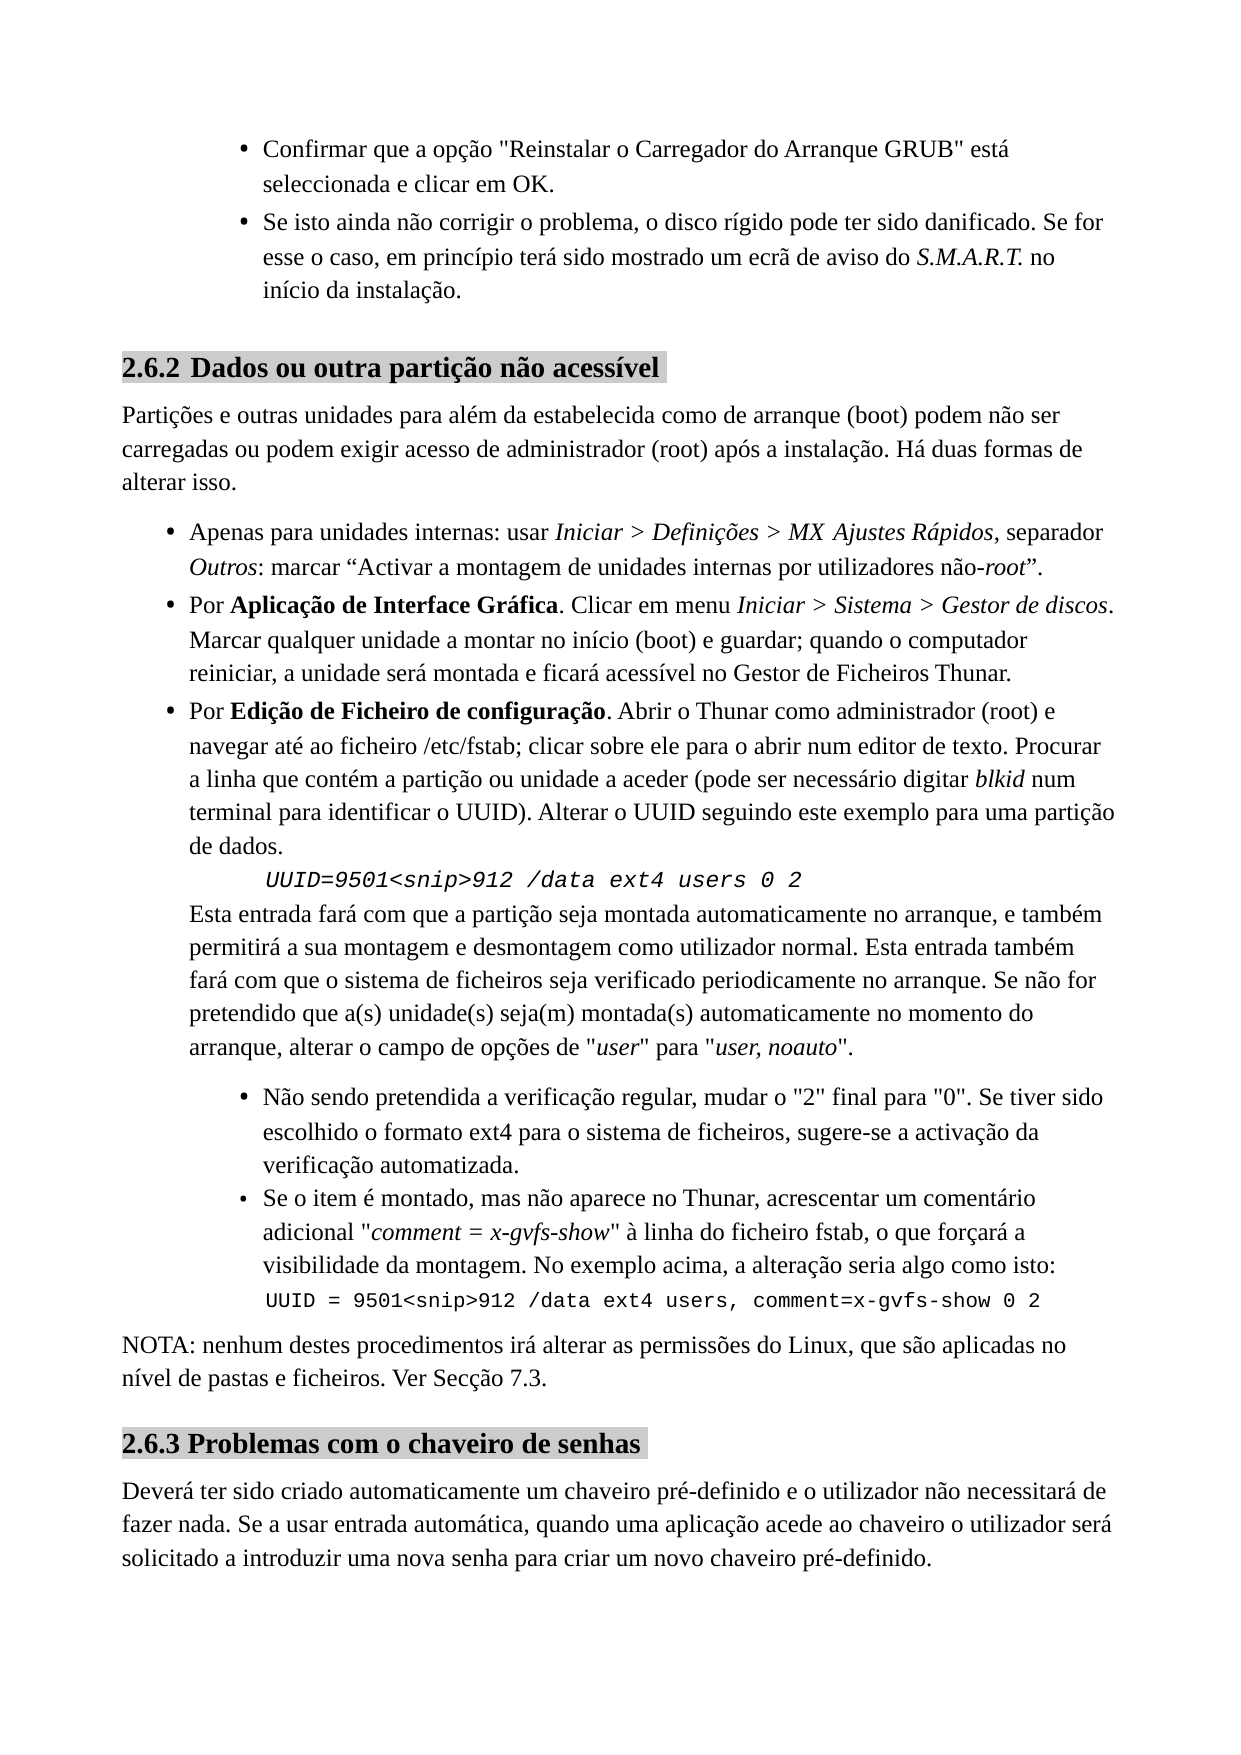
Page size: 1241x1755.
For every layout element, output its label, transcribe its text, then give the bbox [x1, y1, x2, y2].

list Por Aplicação de Interface Gráfica. Clicar em menu Iniciar > Sistema > Gestor de discos. Marcar qualquer unidade a montar no início (boot) e guardar; quando o computador reiniciar, a unidade será montada e ficará acessível no Gestor de Ficheiros Thunar. [159, 580, 1122, 686]
list Confirmar que a opção "Reinstalar o Carregador do Arranque GRUB" está seleccionada e clicar em OK. [233, 124, 1122, 197]
list Se isto ainda não corrigir o problema, o disco rígido pode ter sido danificado. Se for esse o caso, em princípio terá sido mostrado um ecrã de aviso do S.M.A.R.T. no início da instalação. [233, 197, 1122, 310]
subtitle 2.6.2 Dados ou outra partição não acessível [115, 345, 1122, 383]
list Apenas para unidades internas: usar Iniciar > Definições > MX Ajustes Rápidos, separador Outros: marcar “Activar a montagem de unidades internas por utilizadores não-root”. [159, 507, 1122, 580]
text NOTA: nenhum destes procedimentos irá alterar as permissões do Linux, que são aplicadas no nível de pastas e ficheiros. Ver Secção 7.3. [115, 1325, 1122, 1392]
list Não sendo pretendida a verificação regular, mudar o "2" final para "0". Se tiver sido escolhido o formato ext4 para o sistema de ficheiros, sugere-se a activação da verificação automatizada. [233, 1072, 1122, 1178]
subtitle 2.6.3 Problemas com o chaveiro de senhas [115, 1421, 1122, 1459]
list Se o item é montado, mas não aparece no Thunar, acrescentar um comentário adicional "comment = x-gvfs-show" à linha do ficheiro fstab, o que forçará a visibilidade da montagem. No exemplo acima, a alteração seria algo como isto: UUID = 9501<snip>912 /data ext4 users, comment=x-gvfs-show 0 2 [233, 1178, 1122, 1319]
list Por Edição de Ficheiro de configuração. Abrir o Thunar como administrador (root) e navegar até ao ficheiro /etc/fstab; clicar sobre ele para o abrir num editor de texto. Procurar a linha que contém a partição ou unidade a aceder (pode ser necessário digitar blkid num terminal para identificar o UUID). Alterar o UUID seguindo este exemplo para uma partição de dados. UUID=9501<snip>912 /data ext4 users 0 2 Esta entrada fará com que a partição seja montada automaticamente no arranque, e também permitirá a sua montagem e desmontagem como utilizador normal. Esta entrada também fará com que o sistema de ficheiros seja verificado periodicamente no arranque. Se não for pretendido que a(s) unidade(s) seja(m) montada(s) automaticamente no momento do arranque, alterar o campo de opções de "user" para "user, noauto". [159, 686, 1122, 1067]
text Deverá ter sido criado automaticamente um chaveiro pré-definido e o utilizador não necessitará de fazer nada. Se a usar entrada automática, quando uma aplicação acede ao chaveiro o utilizador será solicitado a introduzir uma nova senha para criar um novo chaveiro pré-definido. [115, 1471, 1122, 1578]
text Partições e outras unidades para além da estabelecida como de arranque (boot) podem não ser carregadas ou podem exigir acesso de administrador (root) após a instalação. Há duas formas de alterar isso. [115, 395, 1122, 502]
